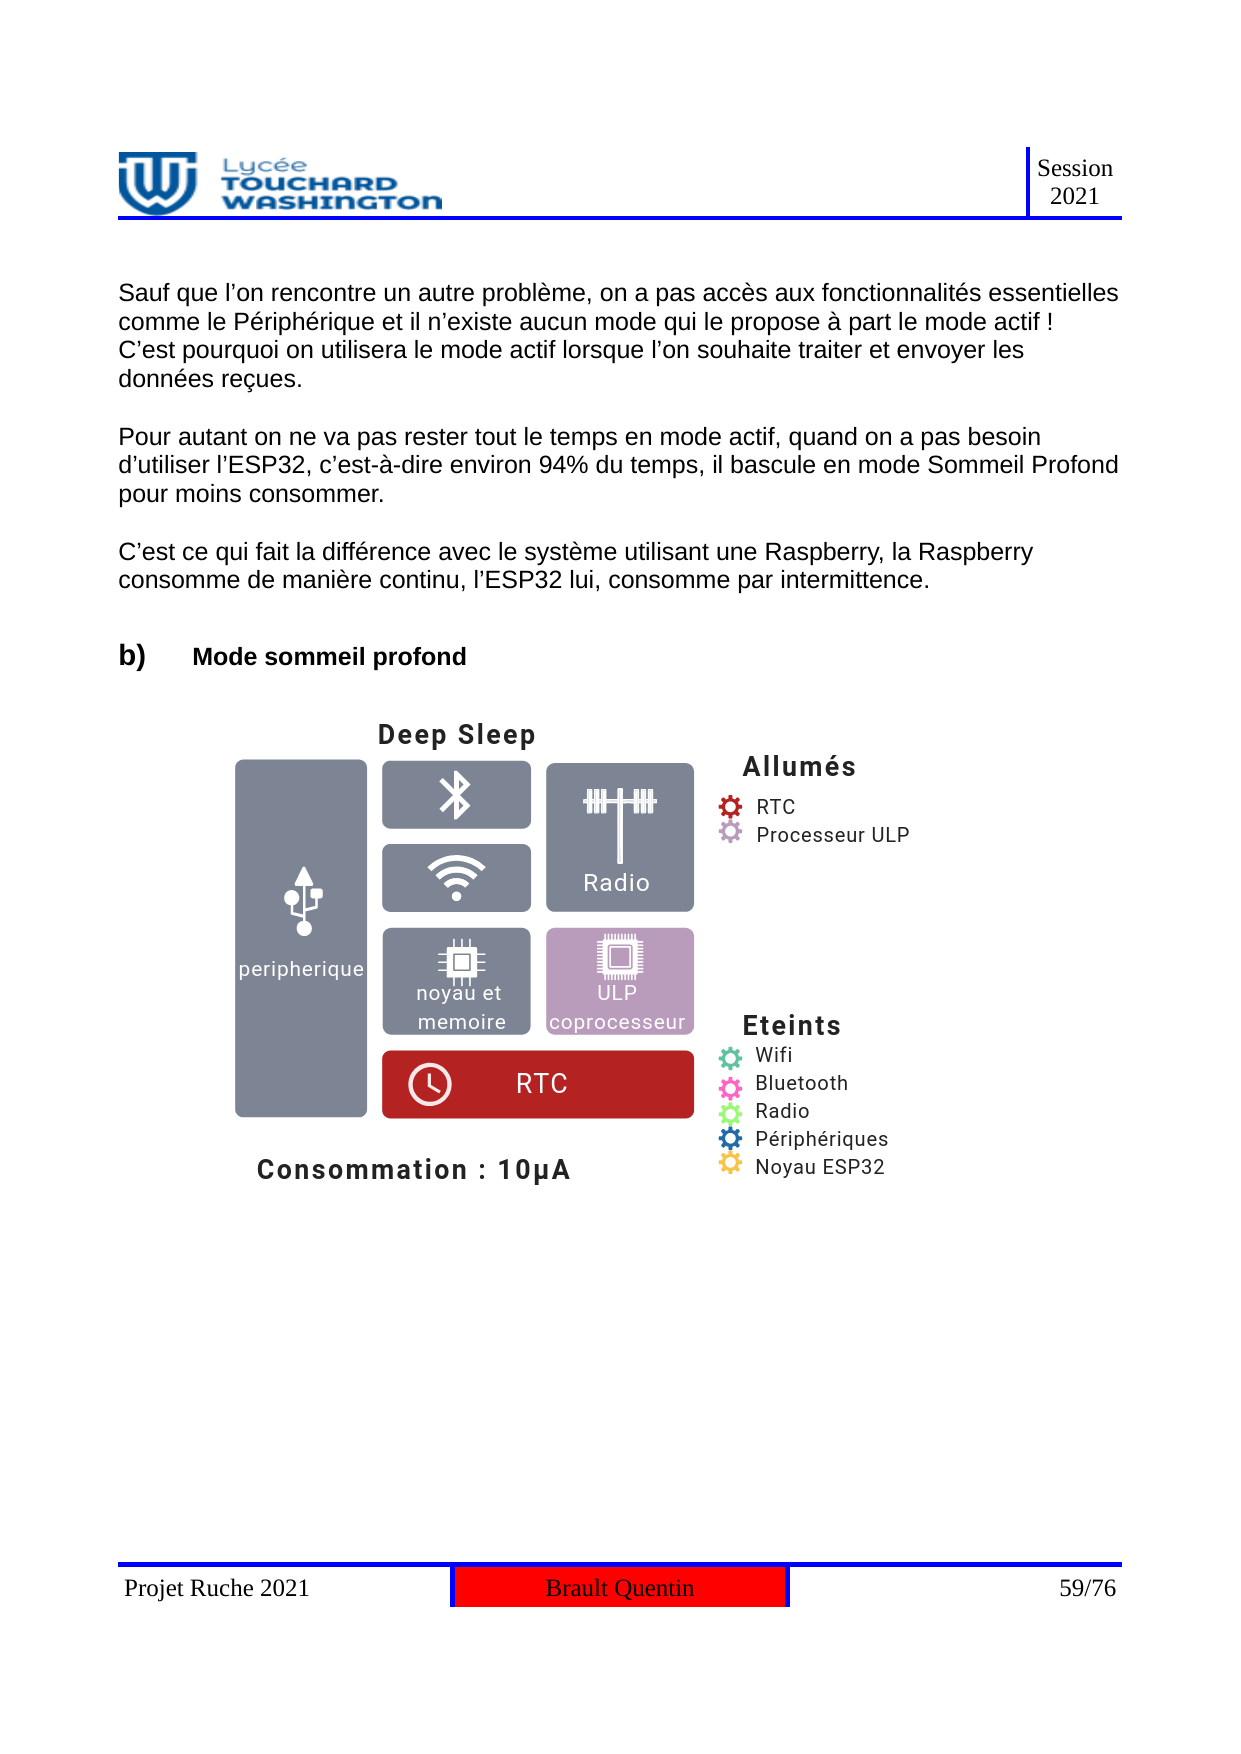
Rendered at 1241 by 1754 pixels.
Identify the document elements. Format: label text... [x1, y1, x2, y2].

text C’est ce qui fait la différence avec le système utilisant une Raspberry, la Raspberry consomme de manière continu, l’ESP32 lui, consomme par intermittence. [118, 537, 1122, 594]
text Pour autant on ne va pas rester tout le temps en mode actif, quand on a pas besoin d’utiliser l’ESP32, c’est-à-dire environ 94% du temps, il bascule en mode Sommeil Profond pour moins consommer. [118, 422, 1122, 508]
picture [220, 712, 1020, 1212]
text C’est pourquoi on utilisera le mode actif lorsque l’on souhaite traiter et envoyer les données reçues. [118, 335, 1122, 393]
text Sauf que l’on rencontre un autre problème, on a pas accès aux fonctionnalités essentielles comme le Périphérique et il n’existe aucun mode qui le propose à part le mode actif ! [118, 278, 1122, 335]
picture [118, 152, 442, 216]
subtitle Mode sommeil profond [118, 637, 1122, 671]
